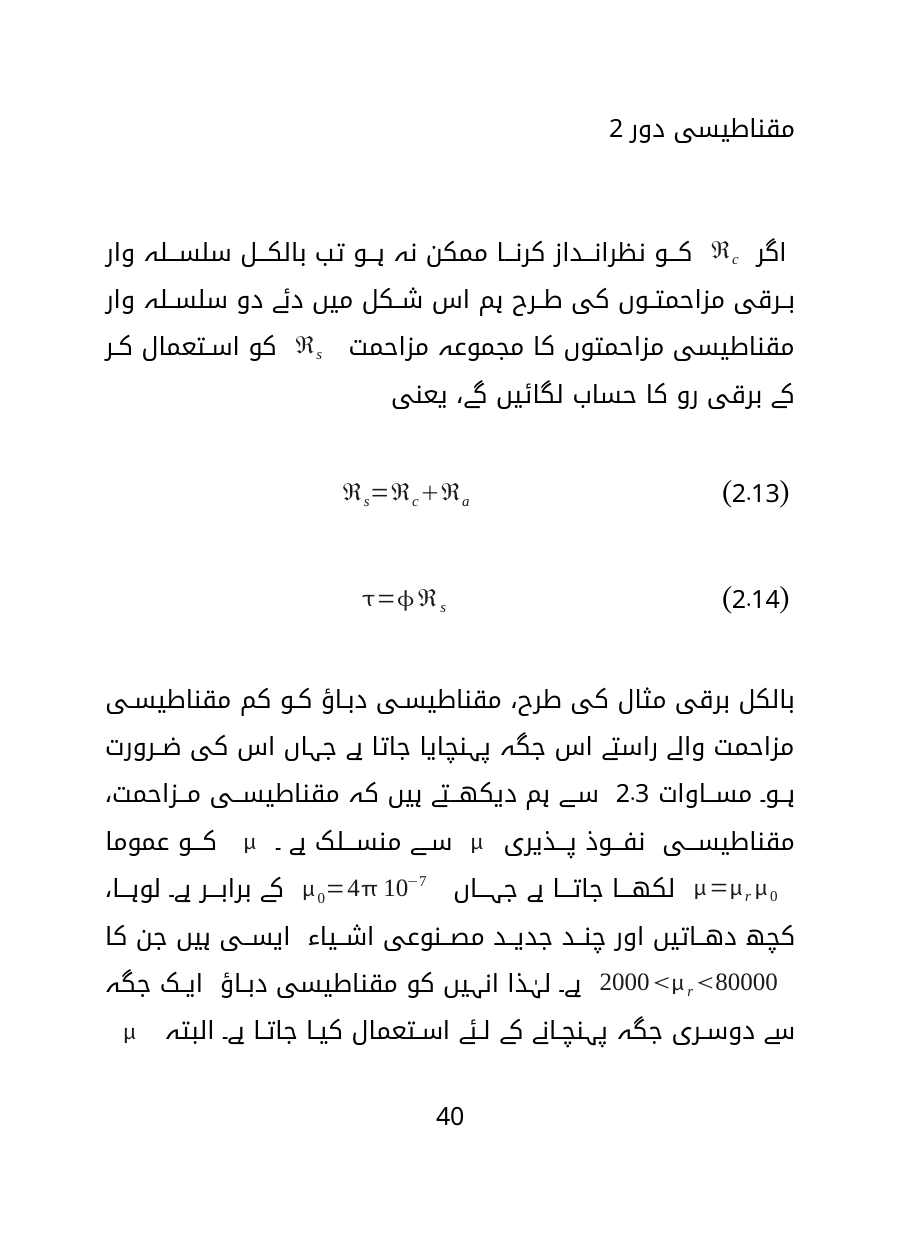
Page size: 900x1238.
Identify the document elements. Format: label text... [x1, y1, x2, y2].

table_header (2.13) [697, 465, 795, 536]
text اگرکو نظرانداز کرنا ممکن نہ ہو تب بالکل سلسلہ وار برقی مزاحمتوں کی طرح ہم اس شکل میں دئے دو سلسلہ وار مقناطیسی مزاحمتوں کا مجموعہ مزاحمت کو استعمال کر کے برقی رو کا حساب لگائیں گے، یعنی [105, 229, 795, 418]
text بالکل برقی مثال کی طرح، مقناطیسی دباؤ کو کم مقناطیسی مزاحمت والے راستے اس جگہ پہنچایا جاتا ہے جہاں اس کی ضرورت ہو۔ مساوات 2.3 سے ہم دیکھتے ہیں کہ مقناطیسی مزاحمت، مقناطیسی نفوذ پذیریسے منسلک ہے ۔ کو عمومالکھا جاتا ہے جہاں کے برابر ہے۔ لوہا، کچھ دھاتیں اور چند جدید مصنوعی اشیاء ایسی ہیں جن کاہے۔ لہٰذا انہیں کو مقناطیسی دباؤ ایک جگہ سے دوسری جگہ پہنچانے کے لئے استعمال کیا جاتا ہے۔ البتہ کی مقدار اتنی نہیں ہے کہ اس سے بنی سلاخ کی مقناطیسی مزاحمت ہر جگہ نظرانداز کی جا سکے۔ مساوات 2.3 سے ہم دیکھتے ہیں کہ مقناطیسی مزاحمت کم سے کم کرنے کی خاطر رقبہ عمودی تراش زیادہ سے زیادہ رکھنا پڑتا ہے۔ لہٰذا عموما مقناطیسی دباؤ منتقل کرنے کے لئے ایک تار نہیں بلکہ خاصی زیادہ عمودی سطح رکھنے والا راستا درکار ہوتا ہے اور اس راستے کو مقناطیسی مرکز کہتے ہیں۔برقی مشینوں میں مقناطیسی مرکز باریک چادر یا پتری کو تہ در تہ رکھ کر بنایا جاتا ہے۔ مقناطیسی مرکز کے بارے میں ہم حصہ 2.8 میں مزید دیکھیں گے۔ [105, 676, 795, 1055]
table_header [105, 571, 694, 642]
table_header (2.14) [694, 571, 795, 642]
table_header [105, 465, 697, 536]
